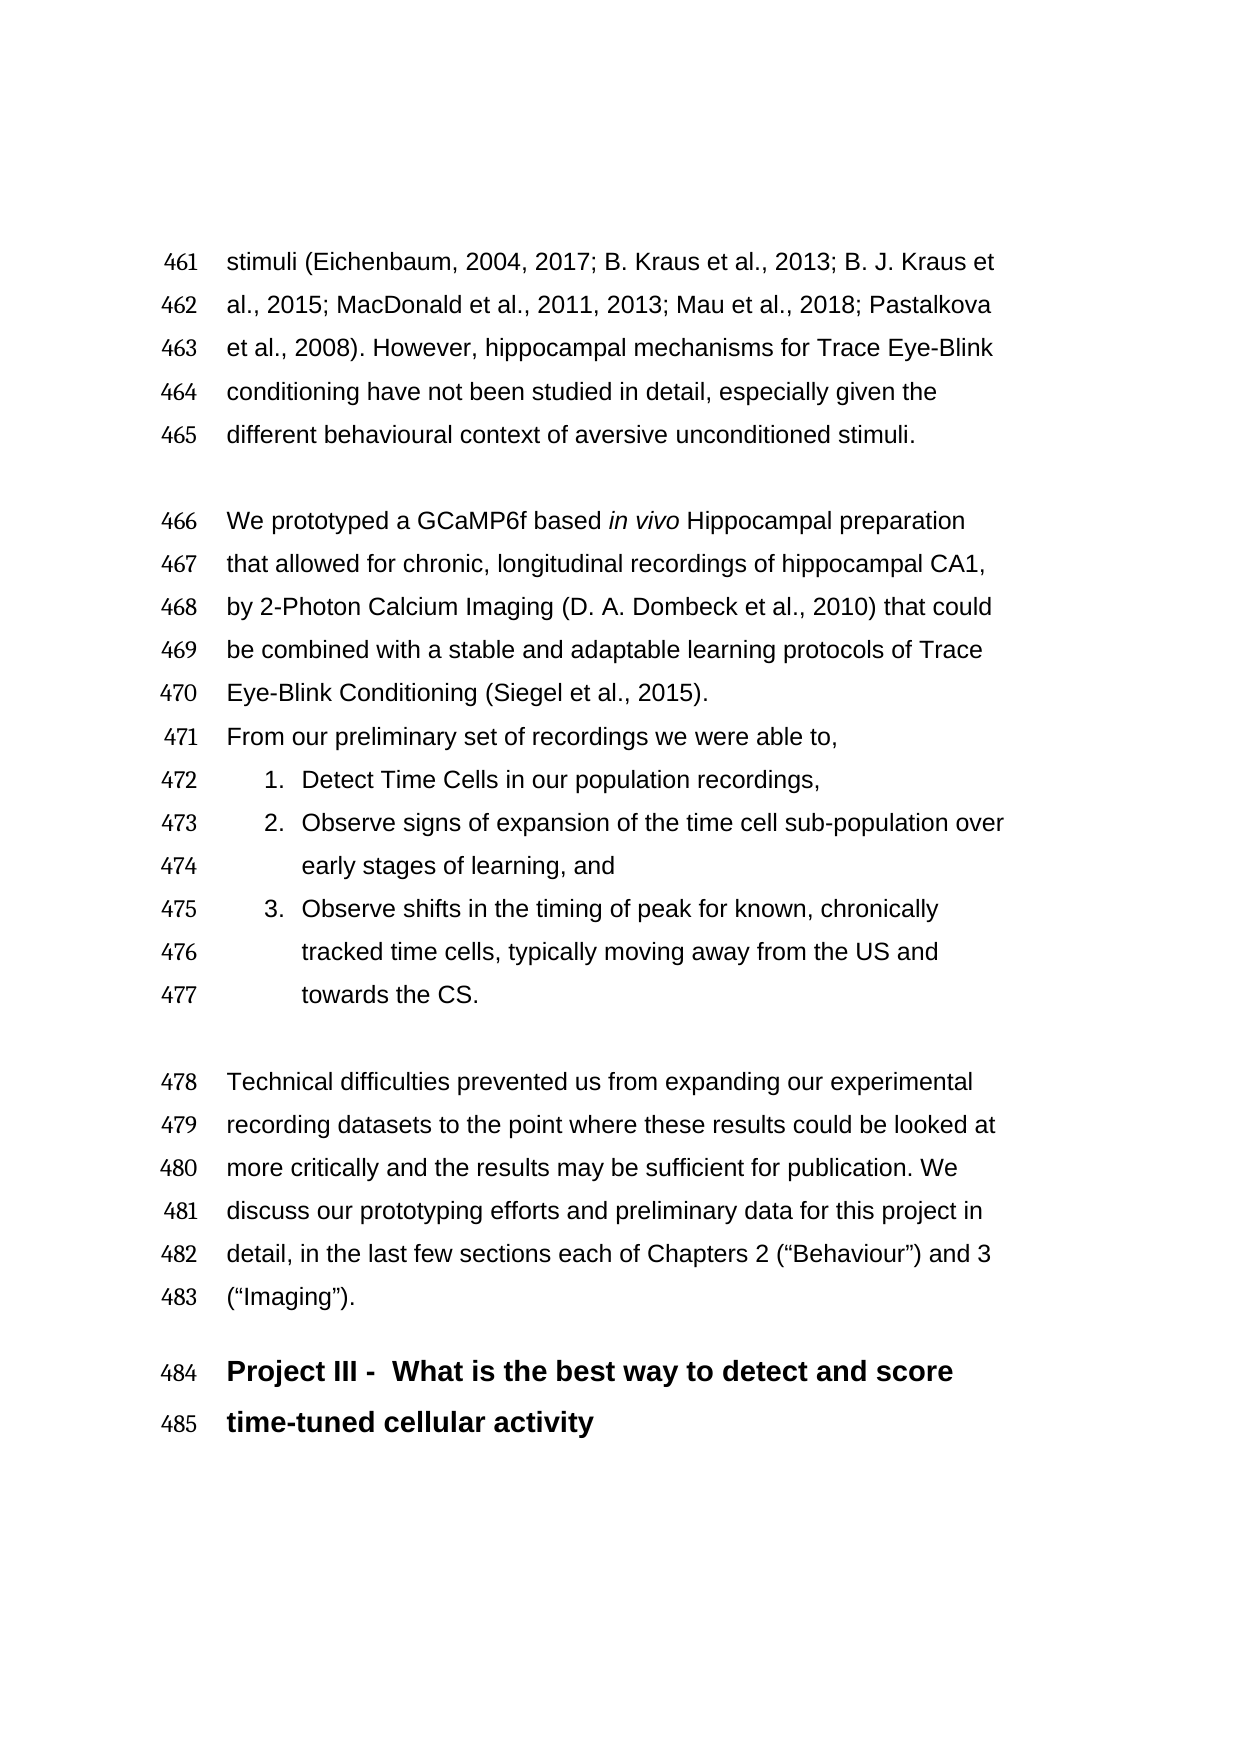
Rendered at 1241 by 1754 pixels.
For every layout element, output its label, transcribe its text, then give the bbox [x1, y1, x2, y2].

list Detect Time Cells in our population recordings, [264, 765, 1014, 793]
text stimuli (Eichenbaum, 2004, 2017; B. Kraus et al., 2013; B. J. Kraus et al., 2015; MacDonald et al., 2011, 2013; Mau et al., 2018; Pastalkova et al., 2008). However, hippocampal mechanisms for Trace Eye-Blink conditioning have not been studied in detail, especially given the different behavioural context of aversive unconditioned stimuli. [226, 247, 1014, 448]
text Technical difficulties prevented us from expanding our experimental recording datasets to the point where these results could be looked at more critically and the results may be sufficient for publication. We discuss our prototyping efforts and preliminary data for this project in detail, in the last few sections each of Chapters 2 (“Behaviour”) and 3 (“Imaging”). [226, 1067, 1014, 1311]
list Observe shifts in the timing of peak for known, chronically tracked time cells, typically moving away from the US and towards the CS. [264, 894, 1014, 1009]
list Observe signs of expansion of the time cell sub-population over early stages of learning, and [264, 808, 1014, 880]
text From our preliminary set of recordings we were able to, [226, 722, 1014, 750]
text We prototyped a GCaMP6f based in vivo Hippocampal preparation that allowed for chronic, longitudinal recordings of hippocampal CA1, by 2-Photon Calcium Imaging (D. A. Dombeck et al., 2010)⁠ that could be combined with a stable and adaptable learning protocols of Trace Eye-Blink Conditioning (Siegel et al., 2015). [226, 506, 1014, 707]
subtitle Project III - What is the best way to detect and score time-tuned cellular activity [226, 1354, 1014, 1438]
